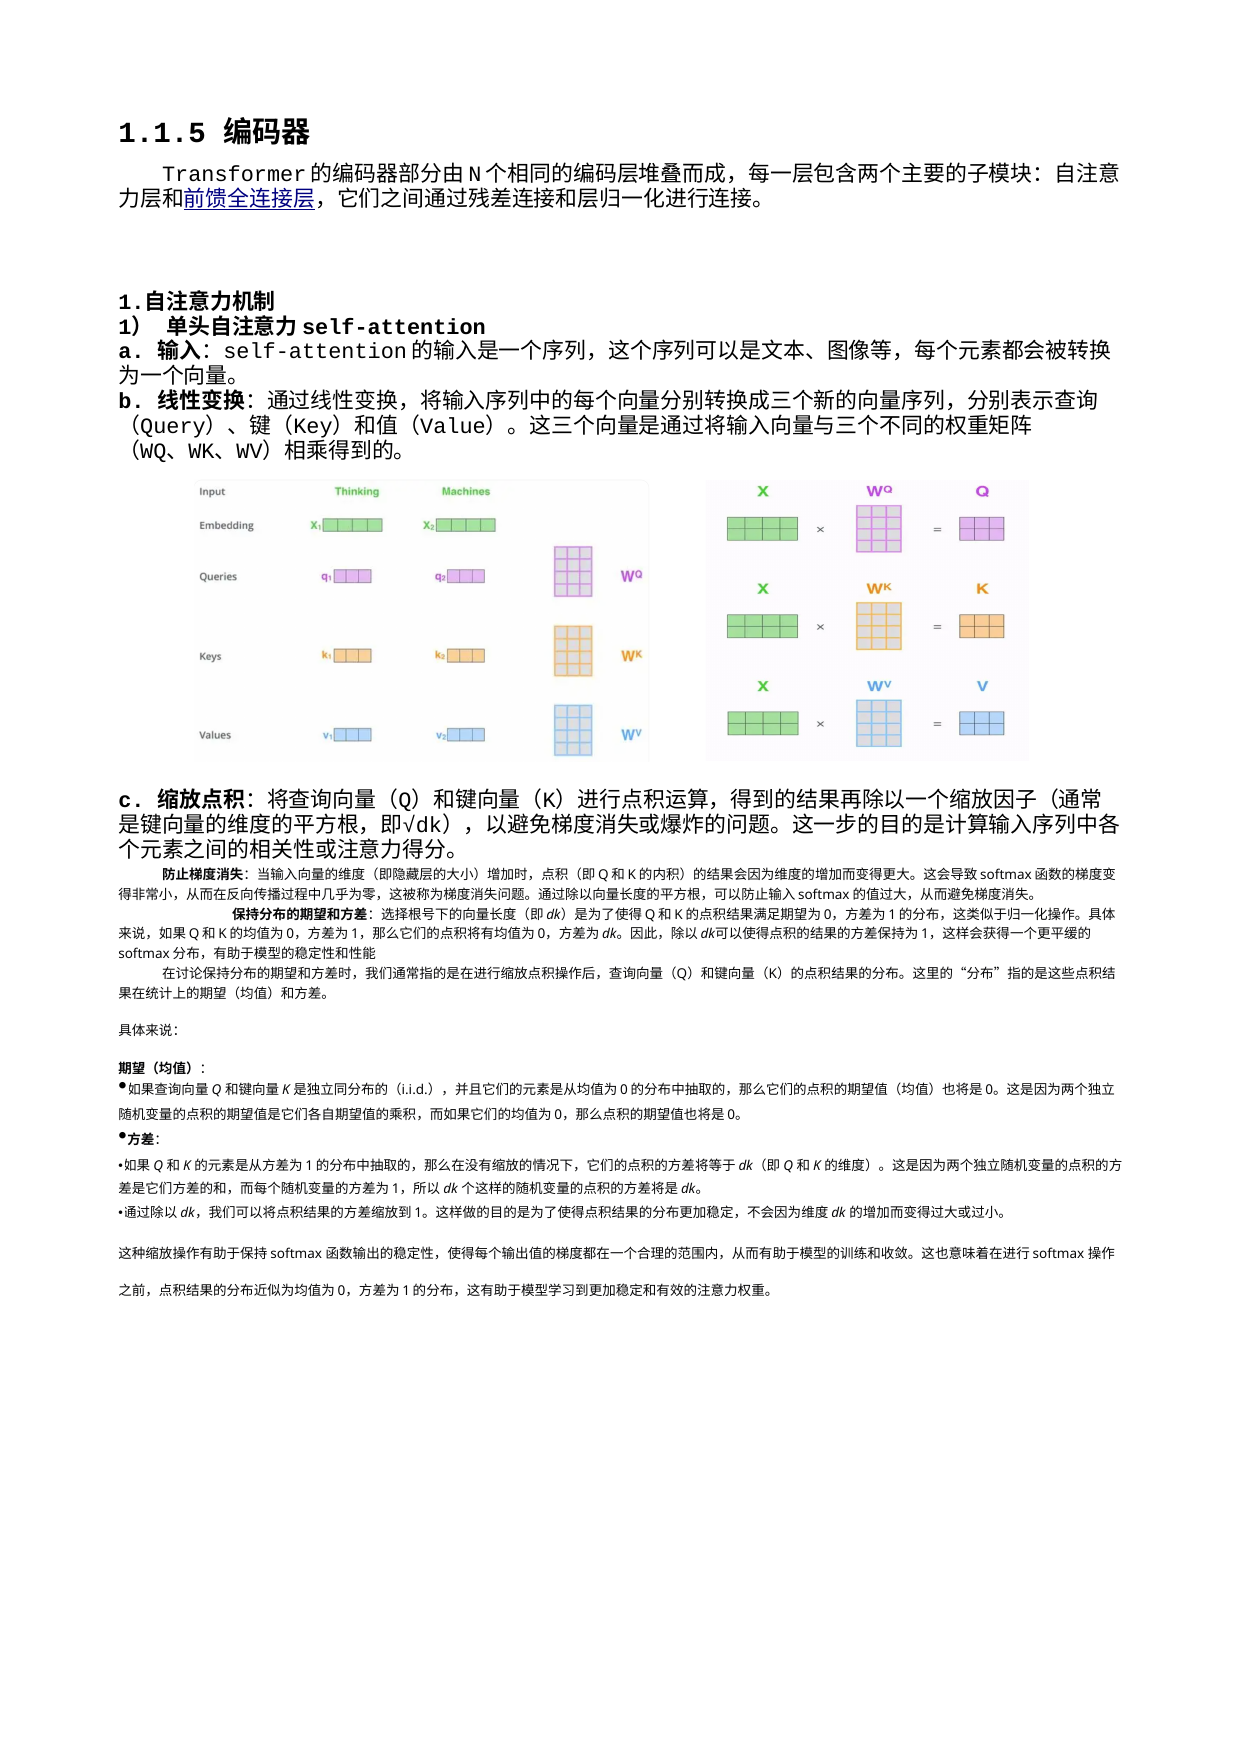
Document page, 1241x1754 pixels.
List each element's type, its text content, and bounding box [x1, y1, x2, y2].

text 期望（均值）： [118, 1039, 1122, 1077]
list 如果 Q 和 K 的元素是从方差为1的分布中抽取的，那么在没有缩放的情况下，它们的点积的方差将等于 dk​（即 Q 和 K 的维度）。这是因为两个独立随机变量的点积的方差是它们方差的和，而每个随机变量的方差为1，所以 dk​ 个这样的随机变量的点积的方差将是 dk​。 [118, 1154, 1122, 1197]
text b. 线性变换：通过线性变换，将输入序列中的每个向量分别转换成三个新的向量序列，分别表示查询（Query）、键（Key）和值（Value）。这三个向量是通过将输入向量与三个不同的权重矩阵（WQ、WK、WV）相乘得到的。 [118, 390, 1122, 465]
picture [705, 480, 1030, 761]
text Transformer的编码器部分由N个相同的编码层堆叠而成，每一层包含两个主要的子模块：自注意力层和前馈全连接层，它们之间通过残差连接和层归一化进行连接。 [118, 164, 1122, 213]
list 通过除以 dk​​，我们可以将点积结果的方差缩放到1。这样做的目的是为了使得点积结果的分布更加稳定，不会因为维度 dk​ 的增加而变得过大或过小。 [118, 1201, 1122, 1230]
text 这种缩放操作有助于保持 softmax 函数输出的稳定性，使得每个输出值的梯度都在一个合理的范围内，从而有助于模型的训练和收敛。这也意味着在进行 softmax 操作之前，点积结果的分布近似为均值为0，方差为1的分布，这有助于模型学习到更加稳定和有效的注意力权重。 [118, 1225, 1122, 1300]
text 1） 单头自注意力self-attention [118, 316, 1122, 341]
subtitle 1.1.5 编码器 [118, 118, 1122, 151]
text a. 输入：self-attention的输入是一个序列，这个序列可以是文本、图像等，每个元素都会被转换为一个向量。 [118, 341, 1122, 390]
list 方差： [118, 1127, 1122, 1150]
text c. 缩放点积：将查询向量（Q）和键向量（K）进行点积运算，得到的结果再除以一个缩放因子（通常是键向量的维度的平方根，即√dk），以避免梯度消失或爆炸的问题。这一步的目的是计算输入序列中各个元素之间的相关性或注意力得分。 [118, 789, 1122, 864]
text 具体来说： [118, 1002, 1122, 1039]
list 如果查询向量 Q 和键向量 K 是独立同分布的（i.i.d.），并且它们的元素是从均值为0的分布中抽取的，那么它们的点积的期望值（均值）也将是0。这是因为两个独立随机变量的点积的期望值是它们各自期望值的乘积，而如果它们的均值为0，那么点积的期望值也将是0。 [118, 1077, 1122, 1123]
picture [194, 479, 650, 762]
text 防止梯度消失：当输入向量的维度（即隐藏层的大小）增加时，点积（即Q和K的内积）的结果会因为维度的增加而变得更大。这会导致softmax函数的梯度变得非常小，从而在反向传播过程中几乎为零，这被称为梯度消失问题。通过除以向量长度的平方根，可以防止输入softmax的值过大，从而避免梯度消失。 [118, 864, 1122, 903]
text 保持分布的期望和方差：选择根号下的向量长度（即dk​​）是为了使得Q和K的点积结果满足期望为0，方差为1的分布，这类似于归一化操作。具体来说，如果Q和K的均值为0，方差为1，那么它们的点积将有均值为0，方差为dk​。因此，除以dk​​可以使得点积的结果的方差保持为1，这样会获得一个更平缓的softmax分布，有助于模型的稳定性和性能 [118, 903, 1122, 963]
text 在讨论保持分布的期望和方差时，我们通常指的是在进行缩放点积操作后，查询向量（Q）和键向量（K）的点积结果的分布。这里的“分布”指的是这些点积结果在统计上的期望（均值）和方差。 [118, 963, 1122, 1002]
text 1.自注意力机制 [118, 291, 1122, 316]
